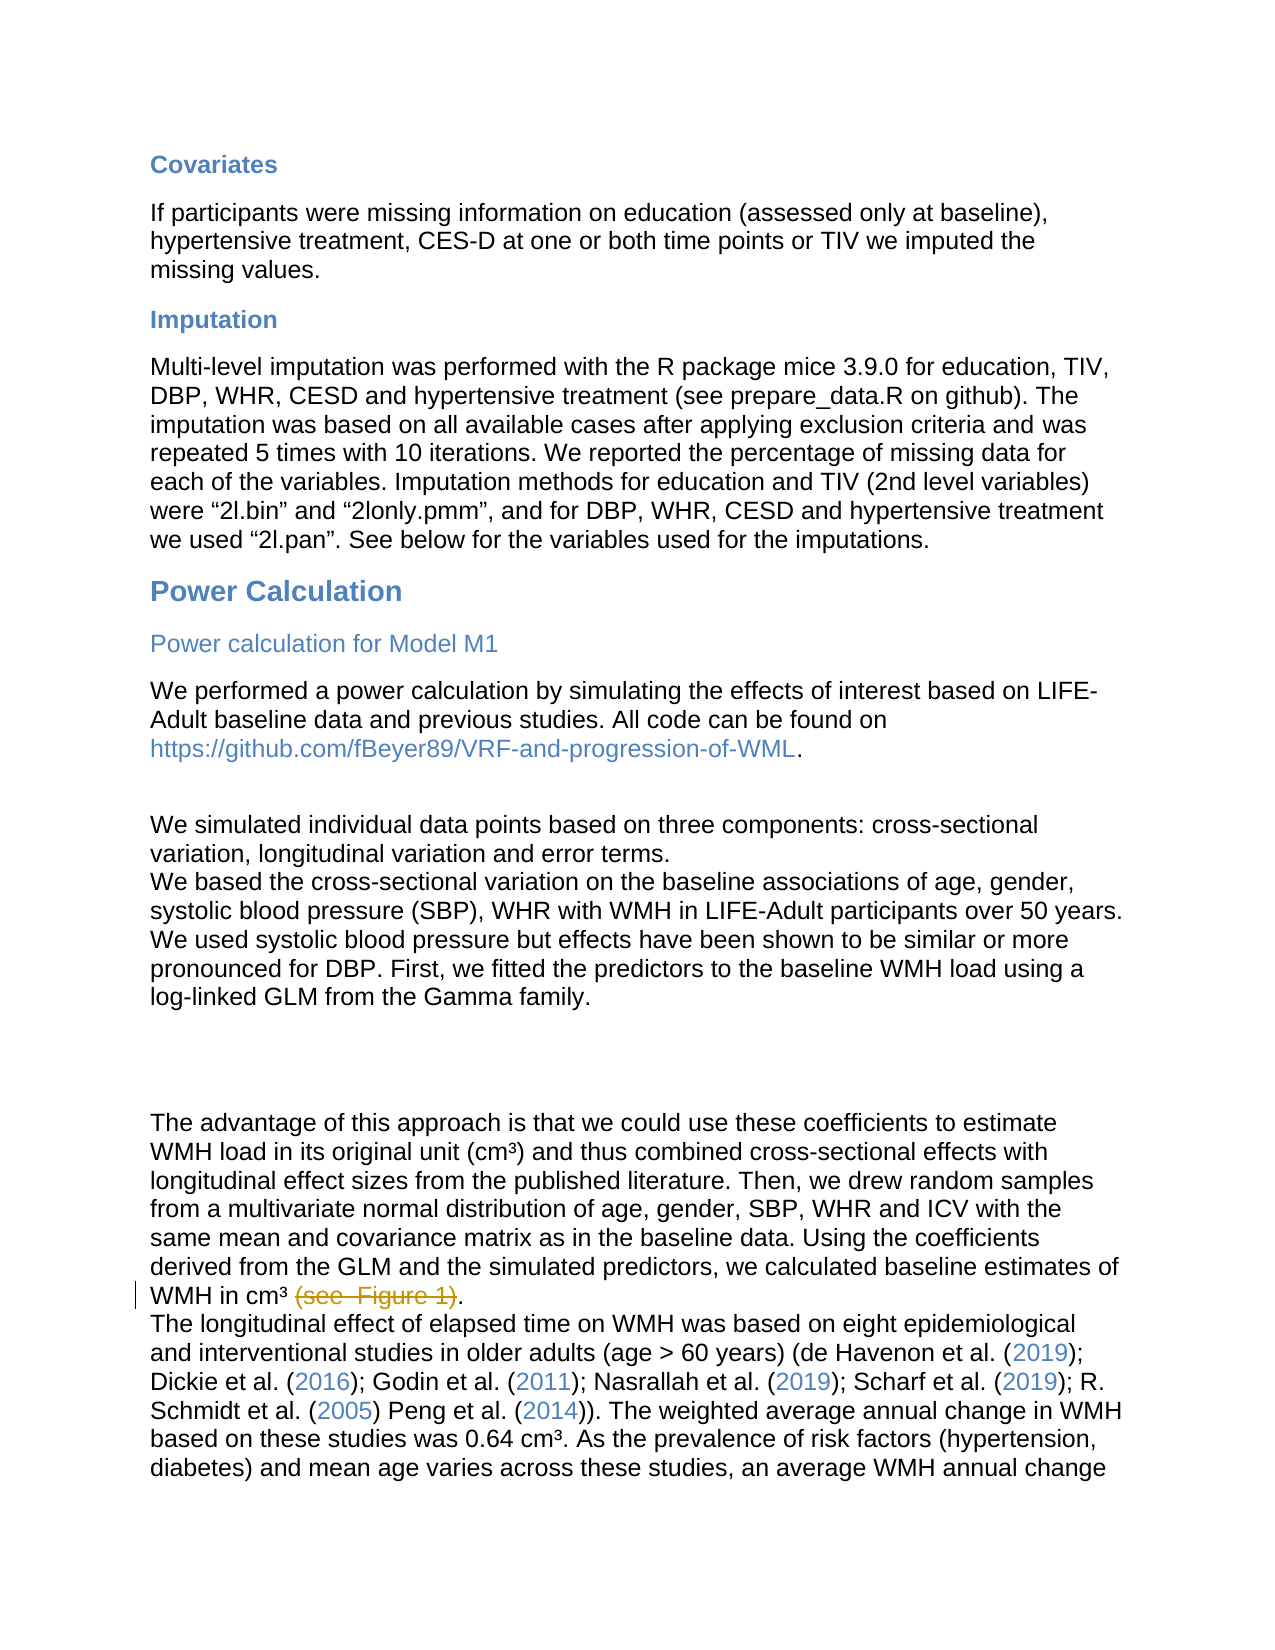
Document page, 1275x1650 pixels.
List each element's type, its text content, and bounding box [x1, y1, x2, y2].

subtitle Power Calculation [150, 574, 1125, 608]
subtitle Covariates [150, 150, 1125, 179]
text We performed a power calculation by simulating the effects of interest based on LIFE-Adult baseline data and previous studies. All code can be found on https://github.com/fBeyer89/VRF-and-progression-of-WML. [150, 676, 1125, 791]
text Multi-level imputation was performed with the R package mice 3.9.0 for education, TIV, DBP, WHR, CESD and hypertensive treatment (see prepare_data.R on github). The imputation was based on all available cases after applying exclusion criteria and was repeated 5 times with 10 iterations. We reported the percentage of missing data for each of the variables. Imputation methods for education and TIV (2nd level variables) were “2l.bin” and “2lonly.pmm”, and for DBP, WHR, CESD and hypertensive treatment we used “2l.pan”. See below for the variables used for the imputations. [150, 352, 1125, 553]
text If participants were missing information on education (assessed only at baseline), hypertensive treatment, CES-D at one or both time points or TIV we imputed the missing values. [150, 197, 1125, 284]
subtitle Power calculation for Model M1 [150, 628, 1125, 657]
subtitle Imputation [150, 304, 1125, 333]
text We simulated individual data points based on three components: cross-sectional variation, longitudinal variation and error terms. We based the cross-sectional variation on the baseline associations of age, gender, systolic blood pressure (SBP), WHR with WMH in LIFE-Adult participants over 50 years. We used systolic blood pressure but effects have been shown to be similar or more pronounced for DBP. First, we fitted the predictors to the baseline WMH load using a log-linked GLM from the Gamma family. [150, 810, 1125, 1040]
text The advantage of this approach is that we could use these coefficients to estimate WMH load in its original unit (cm³) and thus combined cross-sectional effects with longitudinal effect sizes from the published literature. Then, we drew random samples from a multivariate normal distribution of age, gender, SBP, WHR and ICV with the same mean and covariance matrix as in the baseline data. Using the coefficients derived from the GLM and the simulated predictors, we calculated baseline estimates of WMH in cm³ . The longitudinal effect of elapsed time on WMH was based on eight epidemiological and interventional studies in older adults (age > 60 years) (de Havenon et al. (2019); Dickie et al. (2016); Godin et al. (2011); Nasrallah et al. (2019); Scharf et al. (2019); R. Schmidt et al. (2005) Peng et al. (2014)). The weighted average annual change in WMH based on these studies was 0.64 cm³. As the prevalence of risk factors (hypertension, diabetes) and mean age varies across these studies, an average WMH annual change [150, 1108, 1125, 1482]
